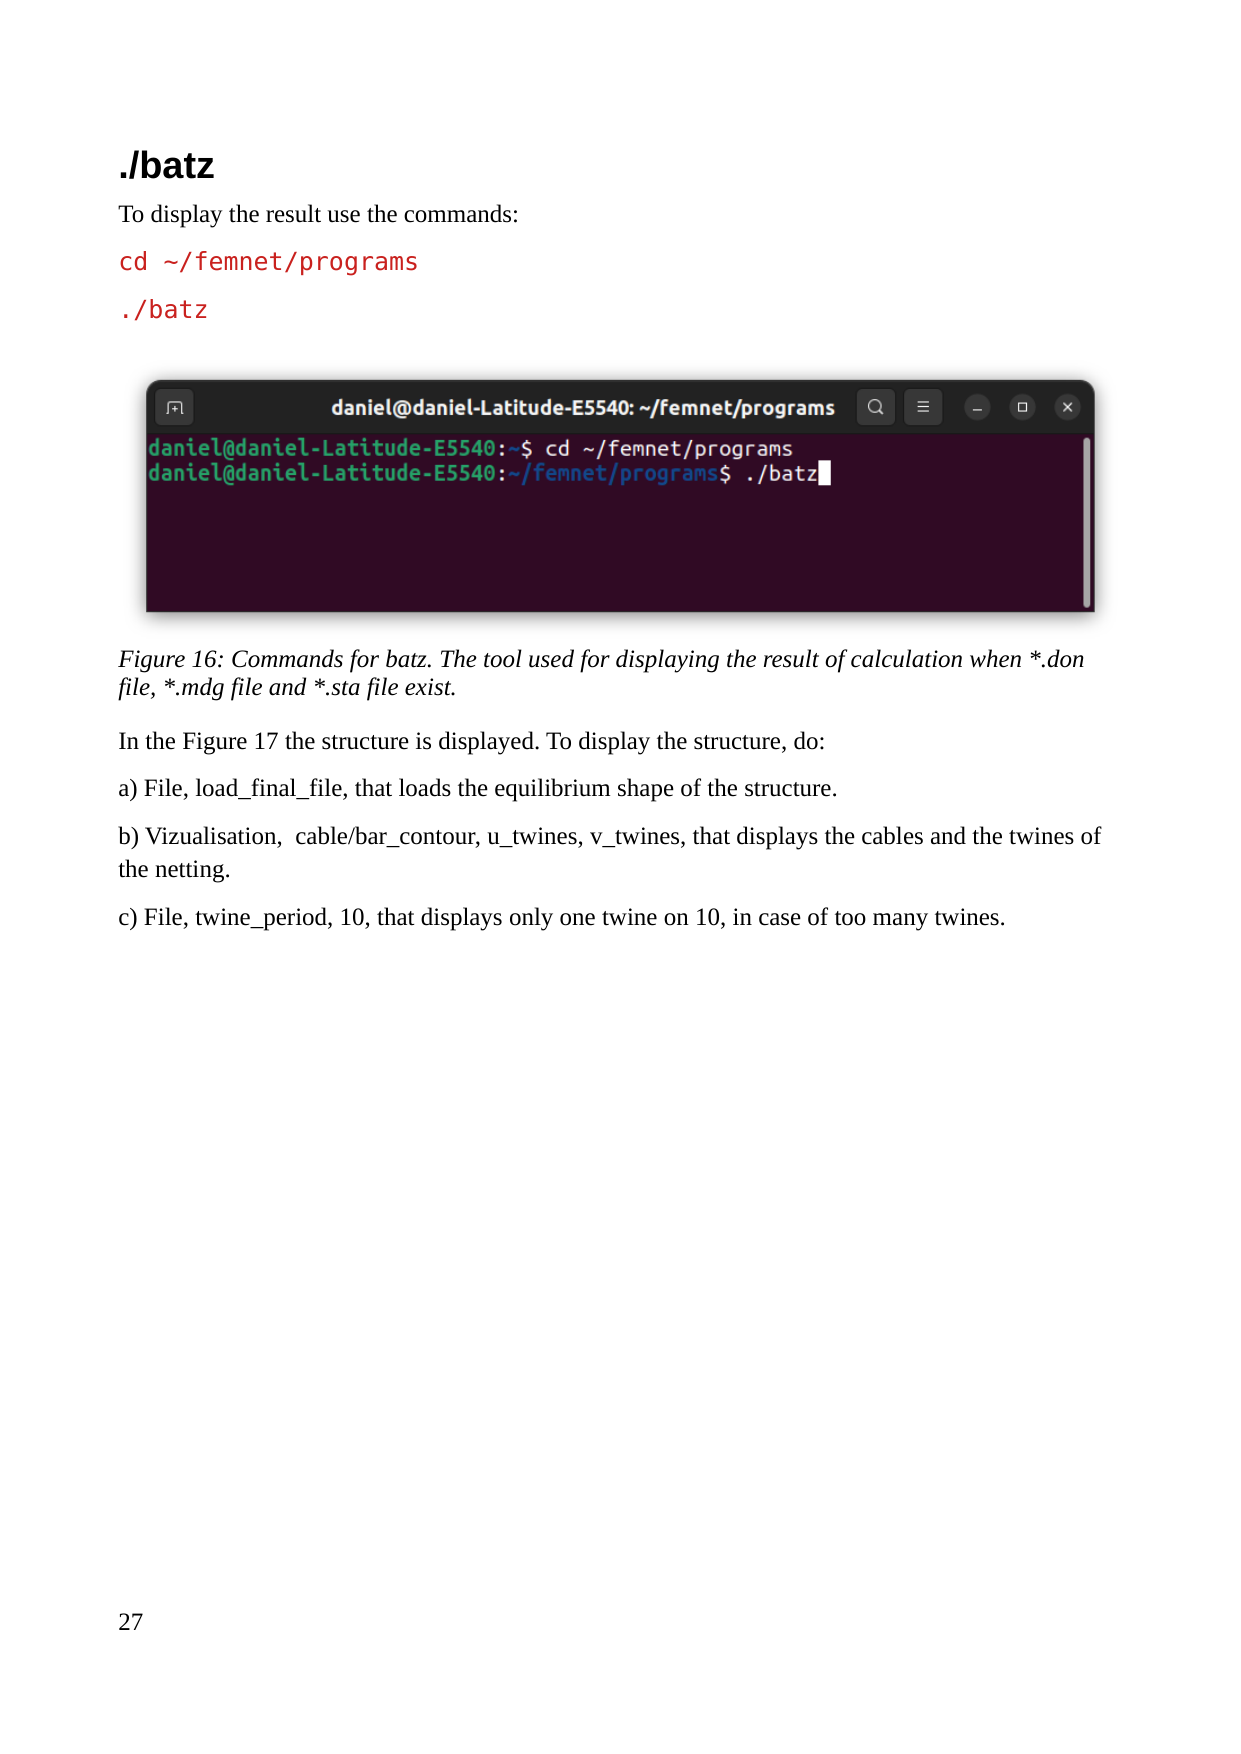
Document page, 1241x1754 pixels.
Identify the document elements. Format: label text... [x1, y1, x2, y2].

text b) Vizualisation, cable/bar_contour, u_twines, v_twines, that displays the cables and the twines of the netting. [118, 821, 1122, 883]
text In the Figure 17 the structure is displayed. To display the structure, do: [118, 726, 1122, 754]
text cd ~/femnet/programs [118, 247, 1122, 276]
picture [118, 355, 1123, 644]
text a) File, load_final_file, that loads the equilibrium shape of the structure. [118, 773, 1122, 802]
subtitle ./batz [118, 143, 1122, 187]
text c) File, twine_period, 10, that displays only one twine on 10, in case of too many twines. [118, 902, 1122, 930]
text Figure 16: Commands for batz. The tool used for displaying the result of calculation when *.don file, *.mdg file and *.sta file exist. [118, 644, 1122, 701]
text ./batz [118, 295, 1122, 324]
text To display the result use the commands: [118, 199, 1122, 228]
